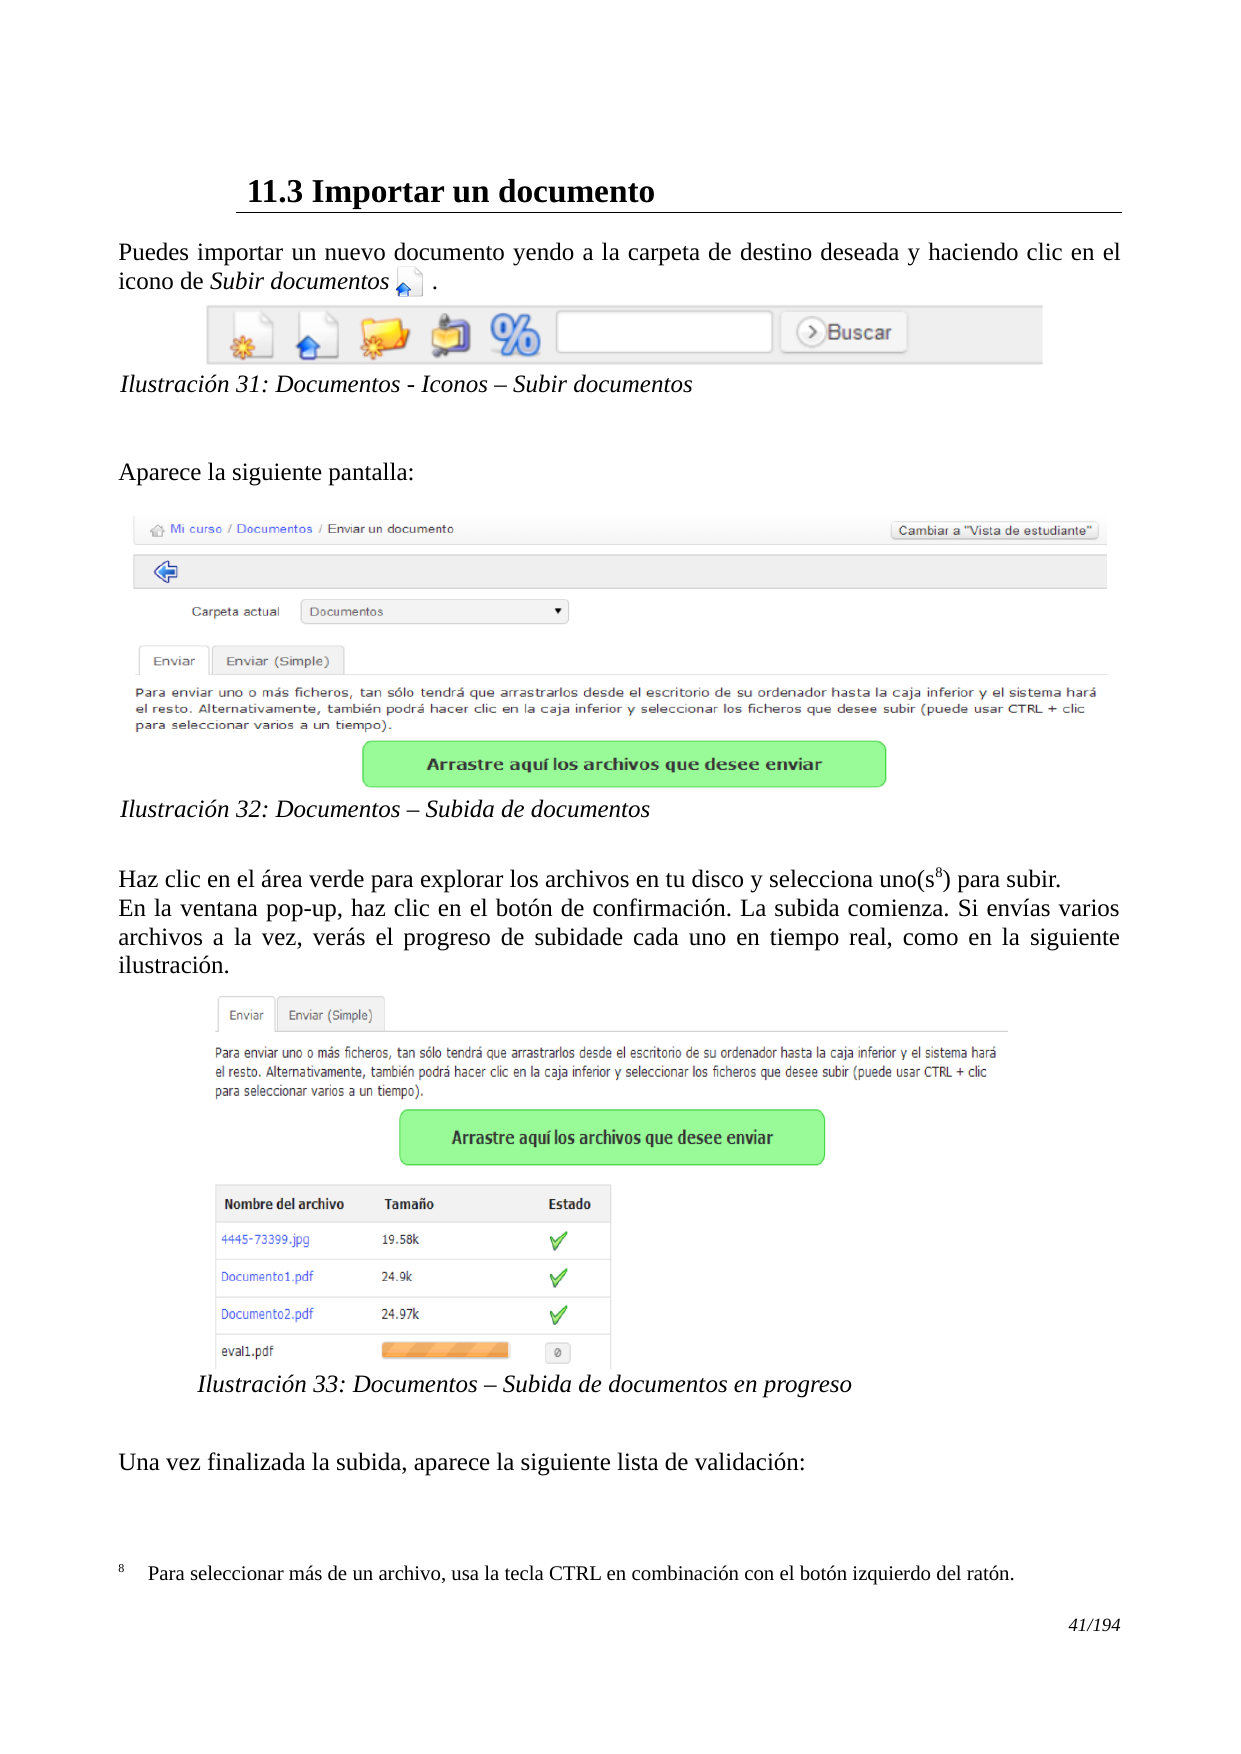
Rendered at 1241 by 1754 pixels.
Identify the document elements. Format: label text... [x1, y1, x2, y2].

picture [197, 297, 1043, 370]
text Ilustración 32: Documentos – Subida de documentos [120, 529, 1120, 823]
text En la ventana pop-up, haz clic en el botón de confirmación. La subida comienza. Si envías varios archivos a la vez, verás el progreso de subidade cada uno en tiempo real, como en la siguiente ilustración. [118, 893, 1122, 979]
picture [395, 266, 426, 296]
text Haz clic en el área verde para explorar los archivos en tu disco y selecciona uno(s) para subir. [118, 864, 1122, 893]
text Aparece la siguiente pantalla: [118, 457, 1122, 486]
subtitle Importar un documento [236, 172, 1122, 212]
text Ilustración 31: Documentos - Iconos – Subir documentos [120, 310, 1120, 398]
picture [213, 993, 1008, 1369]
text Puedes importar un nuevo documento yendo a la carpeta de destino deseada y haciendo clic en el icono de Subir documentos . [118, 237, 1122, 296]
text Para seleccionar más de un archivo, usa la tecla CTRL en combinación con el botón izquierdo del ratón. [118, 1561, 1122, 1585]
text Una vez finalizada la subida, aparece la siguiente lista de validación: [118, 1447, 1122, 1476]
picture [133, 516, 1107, 795]
text Ilustración 33: Documentos – Subida de documentos en progreso [197, 1006, 1043, 1398]
